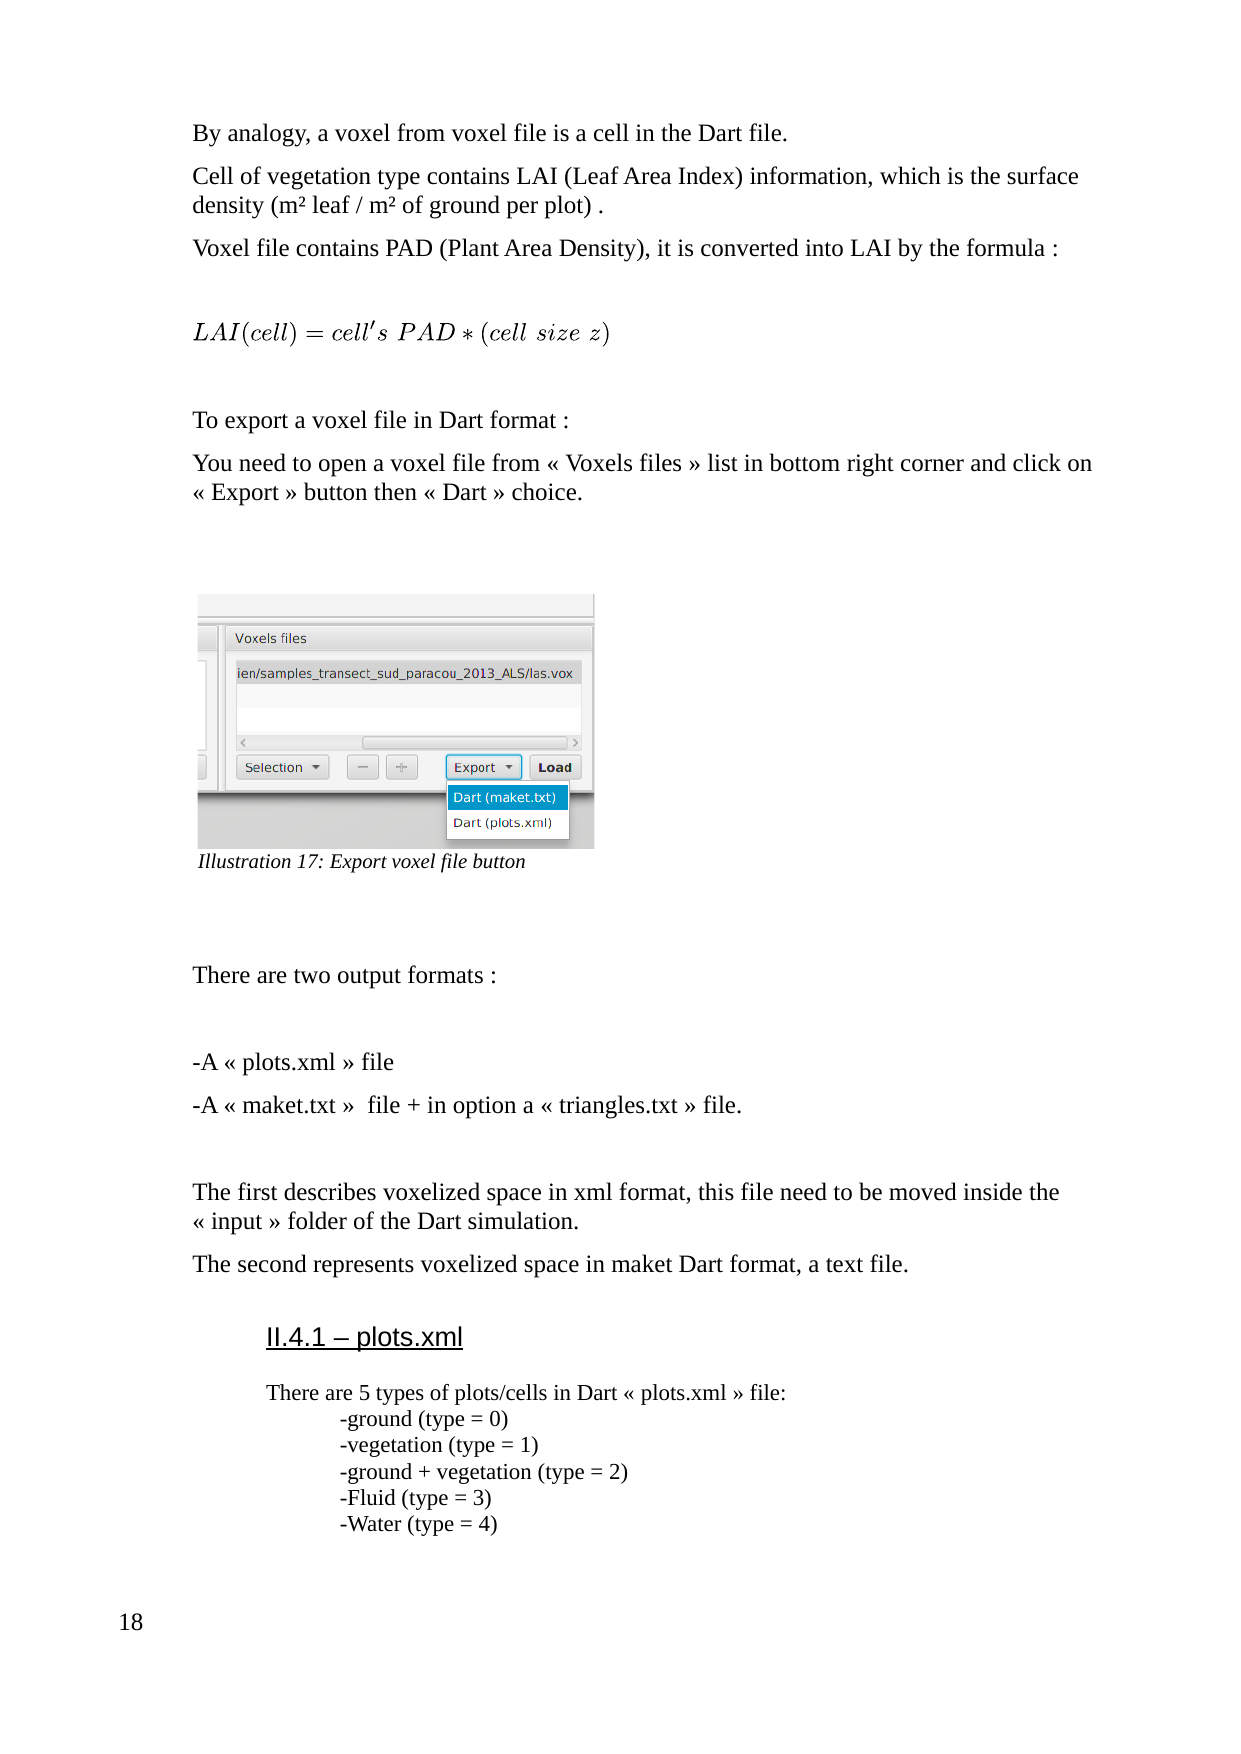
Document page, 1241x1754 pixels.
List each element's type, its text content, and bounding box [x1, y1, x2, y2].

text You need to open a voxel file from « Voxels files » list in bottom right corner and click on « Export » button then « Dart » choice. [192, 448, 1122, 506]
text -ground (type = 0) [266, 1405, 1122, 1431]
text There are 5 types of plots/cells in Dart « plots.xml » file: [266, 1379, 1122, 1405]
text -Water (type = 4) [266, 1511, 1122, 1537]
text The first describes voxelized space in xml format, this file need to be moved inside the « input » folder of the Dart simulation. [192, 1177, 1122, 1234]
text Cell of vegetation type contains LAI (Leaf Area Index) information, which is the surface density (m² leaf / m² of ground per plot) . [192, 161, 1122, 219]
table_header [118, 564, 1122, 917]
text By analogy, a voxel from voxel file is a cell in the Dart file. [192, 118, 1122, 147]
text To export a voxel file in Dart format : [192, 405, 1122, 433]
text -ground + vegetation (type = 2) [266, 1458, 1122, 1484]
subtitle II.4.1 – plots.xml [266, 1321, 1122, 1352]
picture [197, 594, 595, 849]
text -Fluid (type = 3) [266, 1484, 1122, 1511]
text -vegetation (type = 1) [266, 1431, 1122, 1458]
text Voxel file contains PAD (Plant Area Density), it is converted into LAI by the formula : [192, 233, 1122, 262]
text There are two output formats : [192, 960, 1122, 989]
text -A « plots.xml » file [192, 1047, 1122, 1076]
text The second represents voxelized space in maket Dart format, a text file. [192, 1249, 1122, 1278]
text -A « maket.txt » file + in option a « triangles.txt » file. [192, 1090, 1122, 1119]
